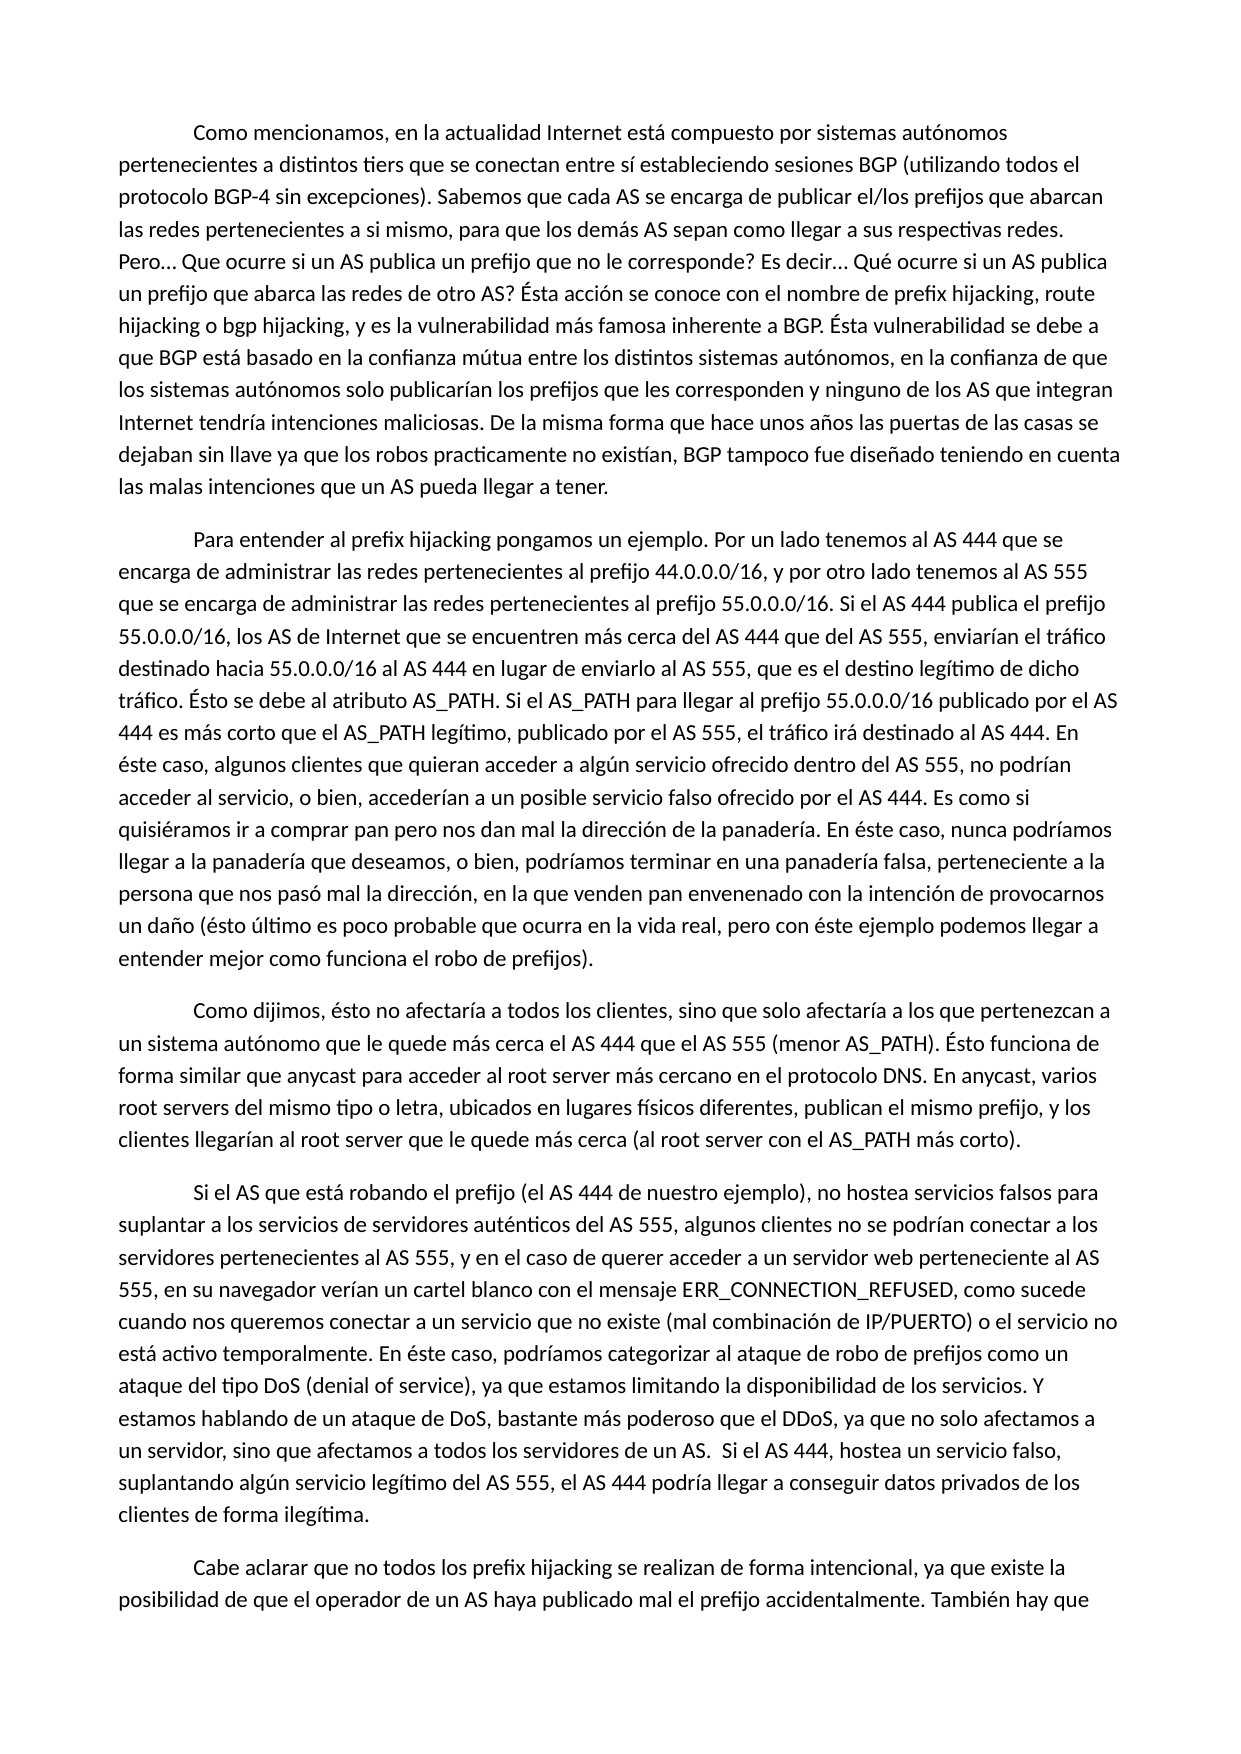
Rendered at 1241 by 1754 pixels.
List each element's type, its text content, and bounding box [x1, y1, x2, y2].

text Como dijimos, ésto no afectaría a todos los clientes, sino que solo afectaría a los que pertenezcan a un sistema autónomo que le quede más cerca el AS 444 que el AS 555 (menor AS_PATH). Ésto funciona de forma similar que anycast para acceder al root server más cercano en el protocolo DNS. En anycast, varios root servers del mismo tipo o letra, ubicados en lugares físicos diferentes, publican el mismo prefijo, y los clientes llegarían al root server que le quede más cerca (al root server con el AS_PATH más corto). [118, 997, 1122, 1153]
text Para entender al prefix hijacking pongamos un ejemplo. Por un lado tenemos al AS 444 que se encarga de administrar las redes pertenecientes al prefijo 44.0.0.0/16, y por otro lado tenemos al AS 555 que se encarga de administrar las redes pertenecientes al prefijo 55.0.0.0/16. Si el AS 444 publica el prefijo 55.0.0.0/16, los AS de Internet que se encuentren más cerca del AS 444 que del AS 555, enviarían el tráfico destinado hacia 55.0.0.0/16 al AS 444 en lugar de enviarlo al AS 555, que es el destino legítimo de dicho tráfico. Ésto se debe al atributo AS_PATH. Si el AS_PATH para llegar al prefijo 55.0.0.0/16 publicado por el AS 444 es más corto que el AS_PATH legítimo, publicado por el AS 555, el tráfico irá destinado al AS 444. En éste caso, algunos clientes que quieran acceder a algún servicio ofrecido dentro del AS 555, no podrían acceder al servicio, o bien, accederían a un posible servicio falso ofrecido por el AS 444. Es como si quisiéramos ir a comprar pan pero nos dan mal la dirección de la panadería. En éste caso, nunca podríamos llegar a la panadería que deseamos, o bien, podríamos terminar en una panadería falsa, perteneciente a la persona que nos pasó mal la dirección, en la que venden pan envenenado con la intención de provocarnos un daño (ésto último es poco probable que ocurra en la vida real, pero con éste ejemplo podemos llegar a entender mejor como funciona el robo de prefijos). [118, 525, 1122, 972]
text Cabe aclarar que no todos los prefix hijacking se realizan de forma intencional, ya que existe la posibilidad de que el operador de un AS haya publicado mal el prefijo accidentalmente. También hay que [118, 1553, 1122, 1613]
text Como mencionamos, en la actualidad Internet está compuesto por sistemas autónomos pertenecientes a distintos tiers que se conectan entre sí estableciendo sesiones BGP (utilizando todos el protocolo BGP-4 sin excepciones). Sabemos que cada AS se encarga de publicar el/los prefijos que abarcan las redes pertenecientes a si mismo, para que los demás AS sepan como llegar a sus respectivas redes. Pero… Que ocurre si un AS publica un prefijo que no le corresponde? Es decir… Qué ocurre si un AS publica un prefijo que abarca las redes de otro AS? Ésta acción se conoce con el nombre de prefix hijacking, route hijacking o bgp hijacking, y es la vulnerabilidad más famosa inherente a BGP. Ésta vulnerabilidad se debe a que BGP está basado en la confianza mútua entre los distintos sistemas autónomos, en la confianza de que los sistemas autónomos solo publicarían los prefijos que les corresponden y ninguno de los AS que integran Internet tendría intenciones maliciosas. De la misma forma que hace unos años las puertas de las casas se dejaban sin llave ya que los robos practicamente no existían, BGP tampoco fue diseñado teniendo en cuenta las malas intenciones que un AS pueda llegar a tener. [118, 118, 1122, 500]
text Si el AS que está robando el prefijo (el AS 444 de nuestro ejemplo), no hostea servicios falsos para suplantar a los servicios de servidores auténticos del AS 555, algunos clientes no se podrían conectar a los servidores pertenecientes al AS 555, y en el caso de querer acceder a un servidor web perteneciente al AS 555, en su navegador verían un cartel blanco con el mensaje ERR_CONNECTION_REFUSED, como sucede cuando nos queremos conectar a un servicio que no existe (mal combinación de IP/PUERTO) o el servicio no está activo temporalmente. En éste caso, podríamos categorizar al ataque de robo de prefijos como un ataque del tipo DoS (denial of service), ya que estamos limitando la disponibilidad de los servicios. Y estamos hablando de un ataque de DoS, bastante más poderoso que el DDoS, ya que no solo afectamos a un servidor, sino que afectamos a todos los servidores de un AS. Si el AS 444, hostea un servicio falso, suplantando algún servicio legítimo del AS 555, el AS 444 podría llegar a conseguir datos privados de los clientes de forma ilegítima. [118, 1178, 1122, 1528]
